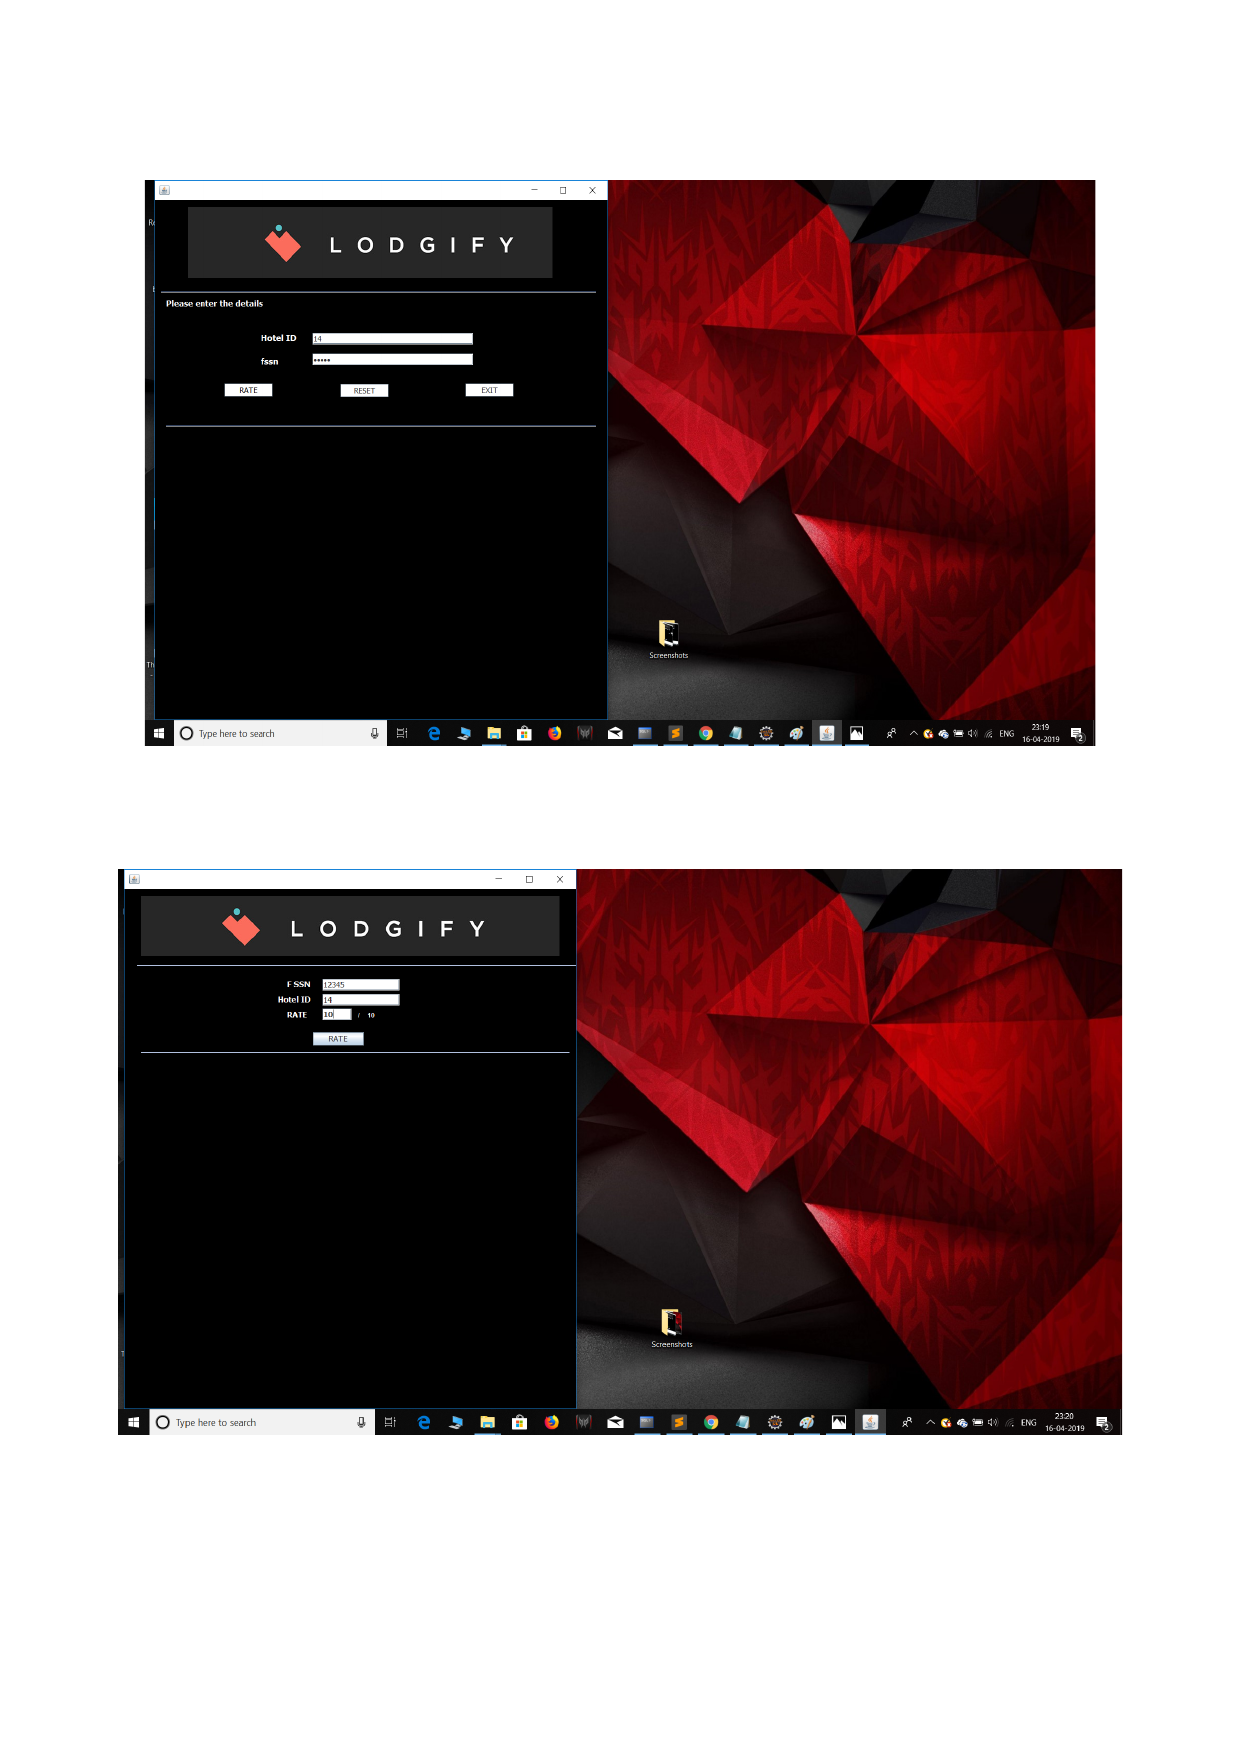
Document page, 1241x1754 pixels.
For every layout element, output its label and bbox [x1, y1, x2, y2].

picture [118, 869, 1123, 1435]
picture [144, 180, 1096, 746]
